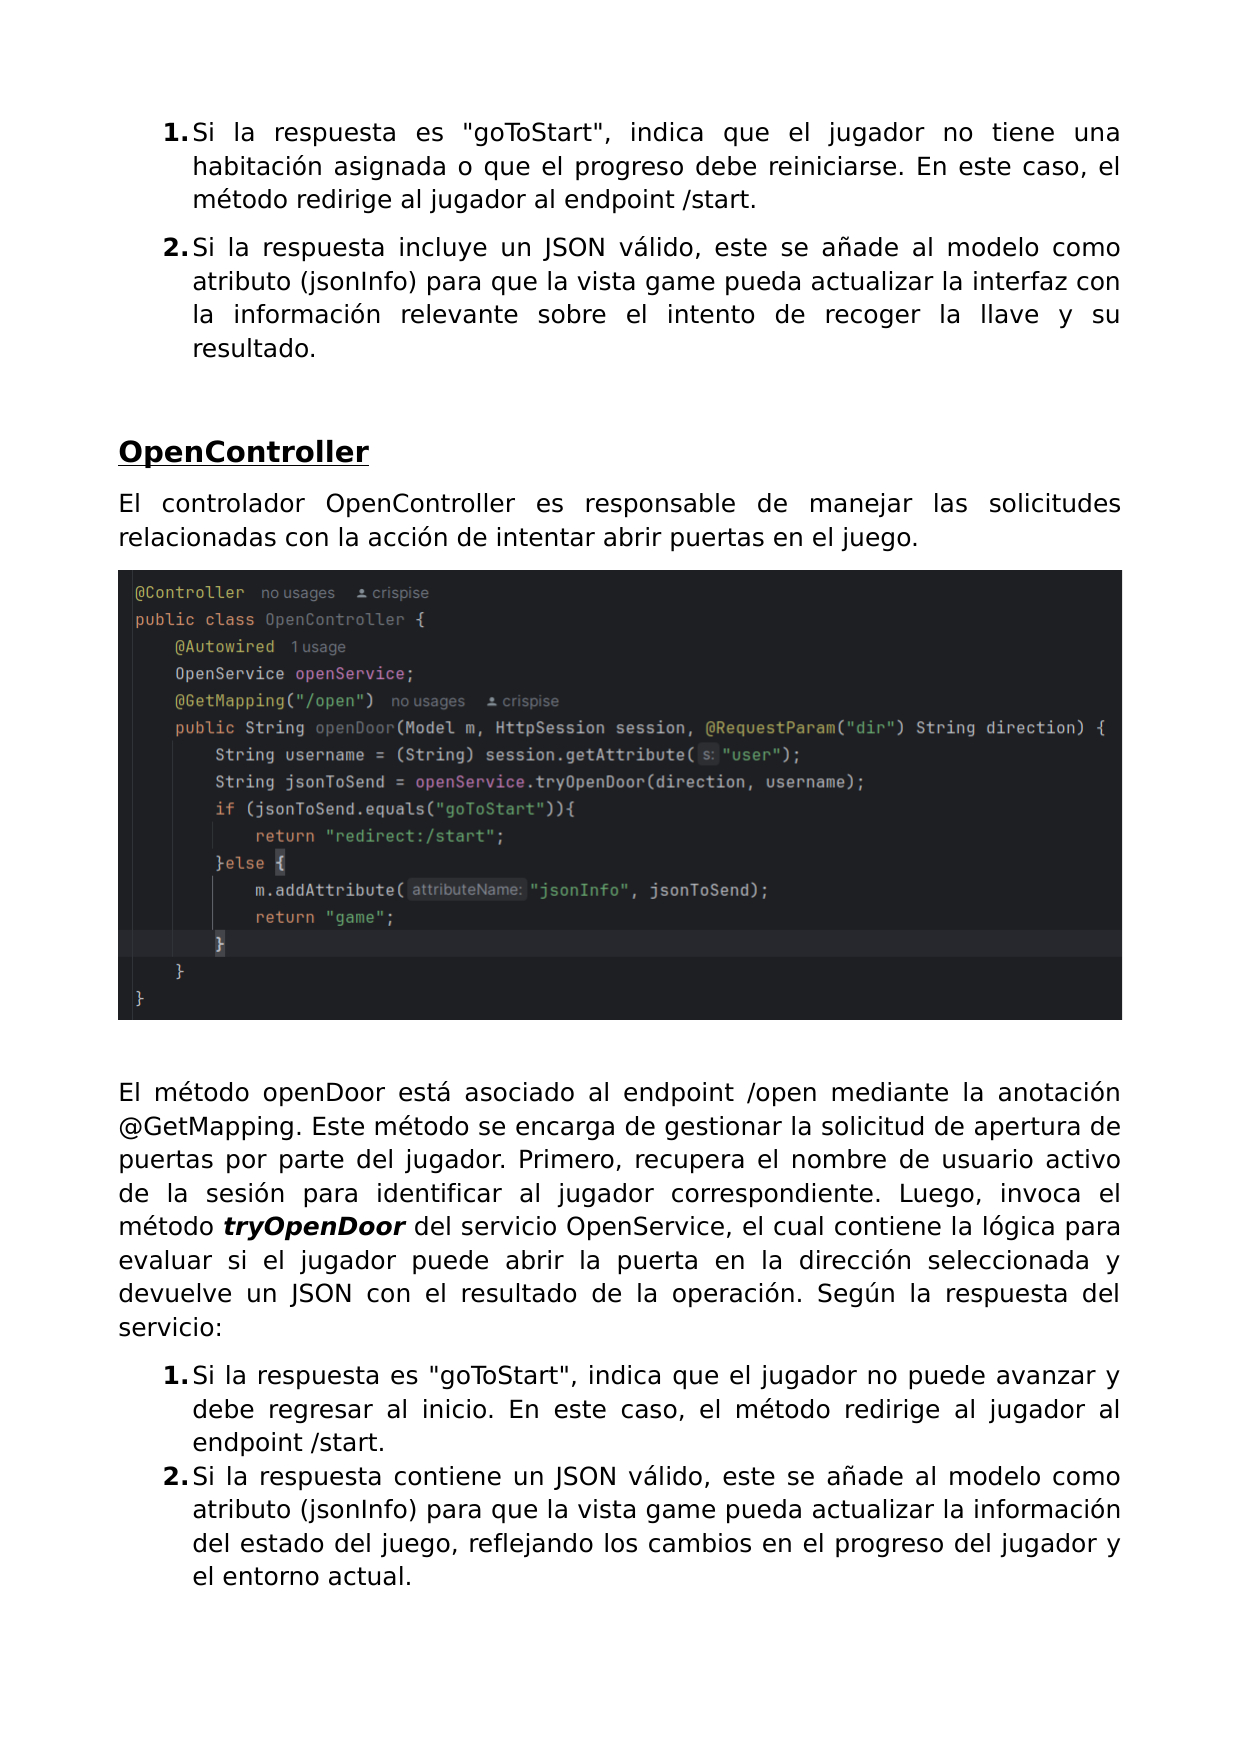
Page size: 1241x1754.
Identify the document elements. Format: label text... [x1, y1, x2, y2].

text OpenController [118, 436, 1122, 469]
list Si la respuesta contiene un JSON válido, este se añade al modelo como atributo (jsonInfo) para que la vista game pueda actualizar la información del estado del juego, reflejando los cambios en el progreso del jugador y el entorno actual. [162, 1462, 1122, 1592]
list Si la respuesta es "goToStart", indica que el jugador no tiene una habitación asignada o que el progreso debe reiniciarse. En este caso, el método redirige al jugador al endpoint /start. [162, 118, 1122, 214]
text El método openDoor está asociado al endpoint /open mediante la anotación @GetMapping. Este método se encarga de gestionar la solicitud de apertura de puertas por parte del jugador. Primero, recupera el nombre de usuario activo de la sesión para identificar al jugador correspondiente. Luego, invoca el método tryOpenDoor del servicio OpenService, el cual contiene la lógica para evaluar si el jugador puede abrir la puerta en la dirección seleccionada y devuelve un JSON con el resultado de la operación. Según la respuesta del servicio: [118, 1078, 1122, 1342]
list Si la respuesta incluye un JSON válido, este se añade al modelo como atributo (jsonInfo) para que la vista game pueda actualizar la interfaz con la información relevante sobre el intento de recoger la llave y su resultado. [162, 233, 1122, 363]
text El controlador OpenController es responsable de manejar las solicitudes relacionadas con la acción de intentar abrir puertas en el juego. [118, 489, 1122, 552]
list Si la respuesta es "goToStart", indica que el jugador no puede avanzar y debe regresar al inicio. En este caso, el método redirige al jugador al endpoint /start. [162, 1361, 1122, 1457]
picture [118, 570, 1123, 1020]
